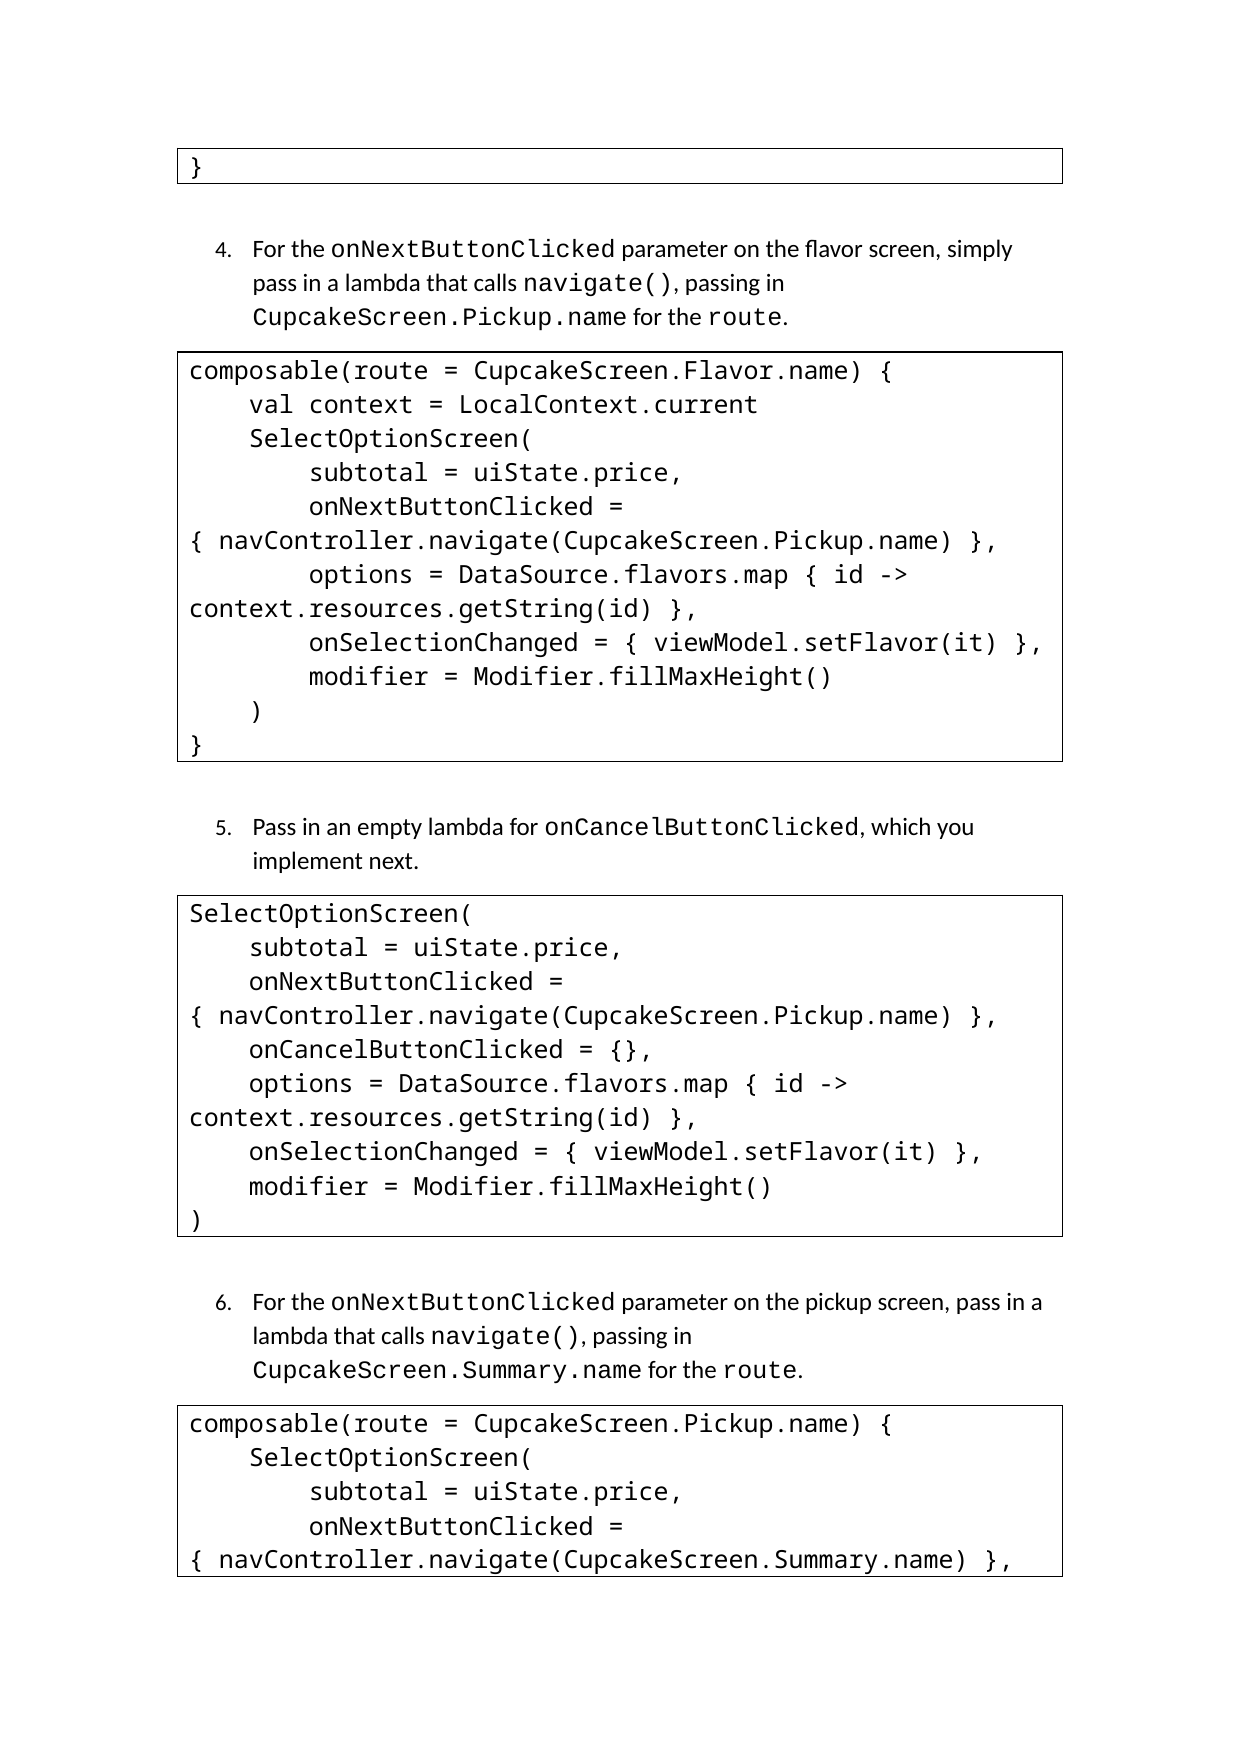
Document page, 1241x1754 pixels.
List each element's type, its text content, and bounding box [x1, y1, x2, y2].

list Pass in an empty lambda for onCancelButtonClicked, which you implement next. [215, 811, 1063, 876]
list For the onNextButtonClicked parameter on the flavor screen, simply pass in a lambda that calls navigate(), passing in CupcakeScreen.Pickup.name for the route. [215, 233, 1063, 332]
table_header SelectOptionScreen( subtotal = uiState.price, onNextButtonClicked = { navController.navigate(CupcakeScreen.Pickup.name) }, onCancelButtonClicked = {}, options = DataSource.flavors.map { id -> context.resources.getString(id) }, onSelectionChanged = { viewModel.setFlavor(it) }, modifier = Modifier.fillMaxHeight() ) [178, 896, 1062, 1236]
table_header composable(route = CupcakeScreen.Pickup.name) { SelectOptionScreen( subtotal = uiState.price, onNextButtonClicked = { navController.navigate(CupcakeScreen.Summary.name) }, [178, 1406, 1062, 1576]
table_header composable(route = CupcakeScreen.Flavor.name) { val context = LocalContext.current SelectOptionScreen( subtotal = uiState.price, onNextButtonClicked = { navController.navigate(CupcakeScreen.Pickup.name) }, options = DataSource.flavors.map { id -> context.resources.getString(id) }, onSelectionChanged = { viewModel.setFlavor(it) }, modifier = Modifier.fillMaxHeight() ) } [178, 353, 1062, 761]
list For the onNextButtonClicked parameter on the pickup screen, pass in a lambda that calls navigate(), passing in CupcakeScreen.Summary.name for the route. [215, 1287, 1063, 1386]
table_header } [178, 149, 1062, 183]
